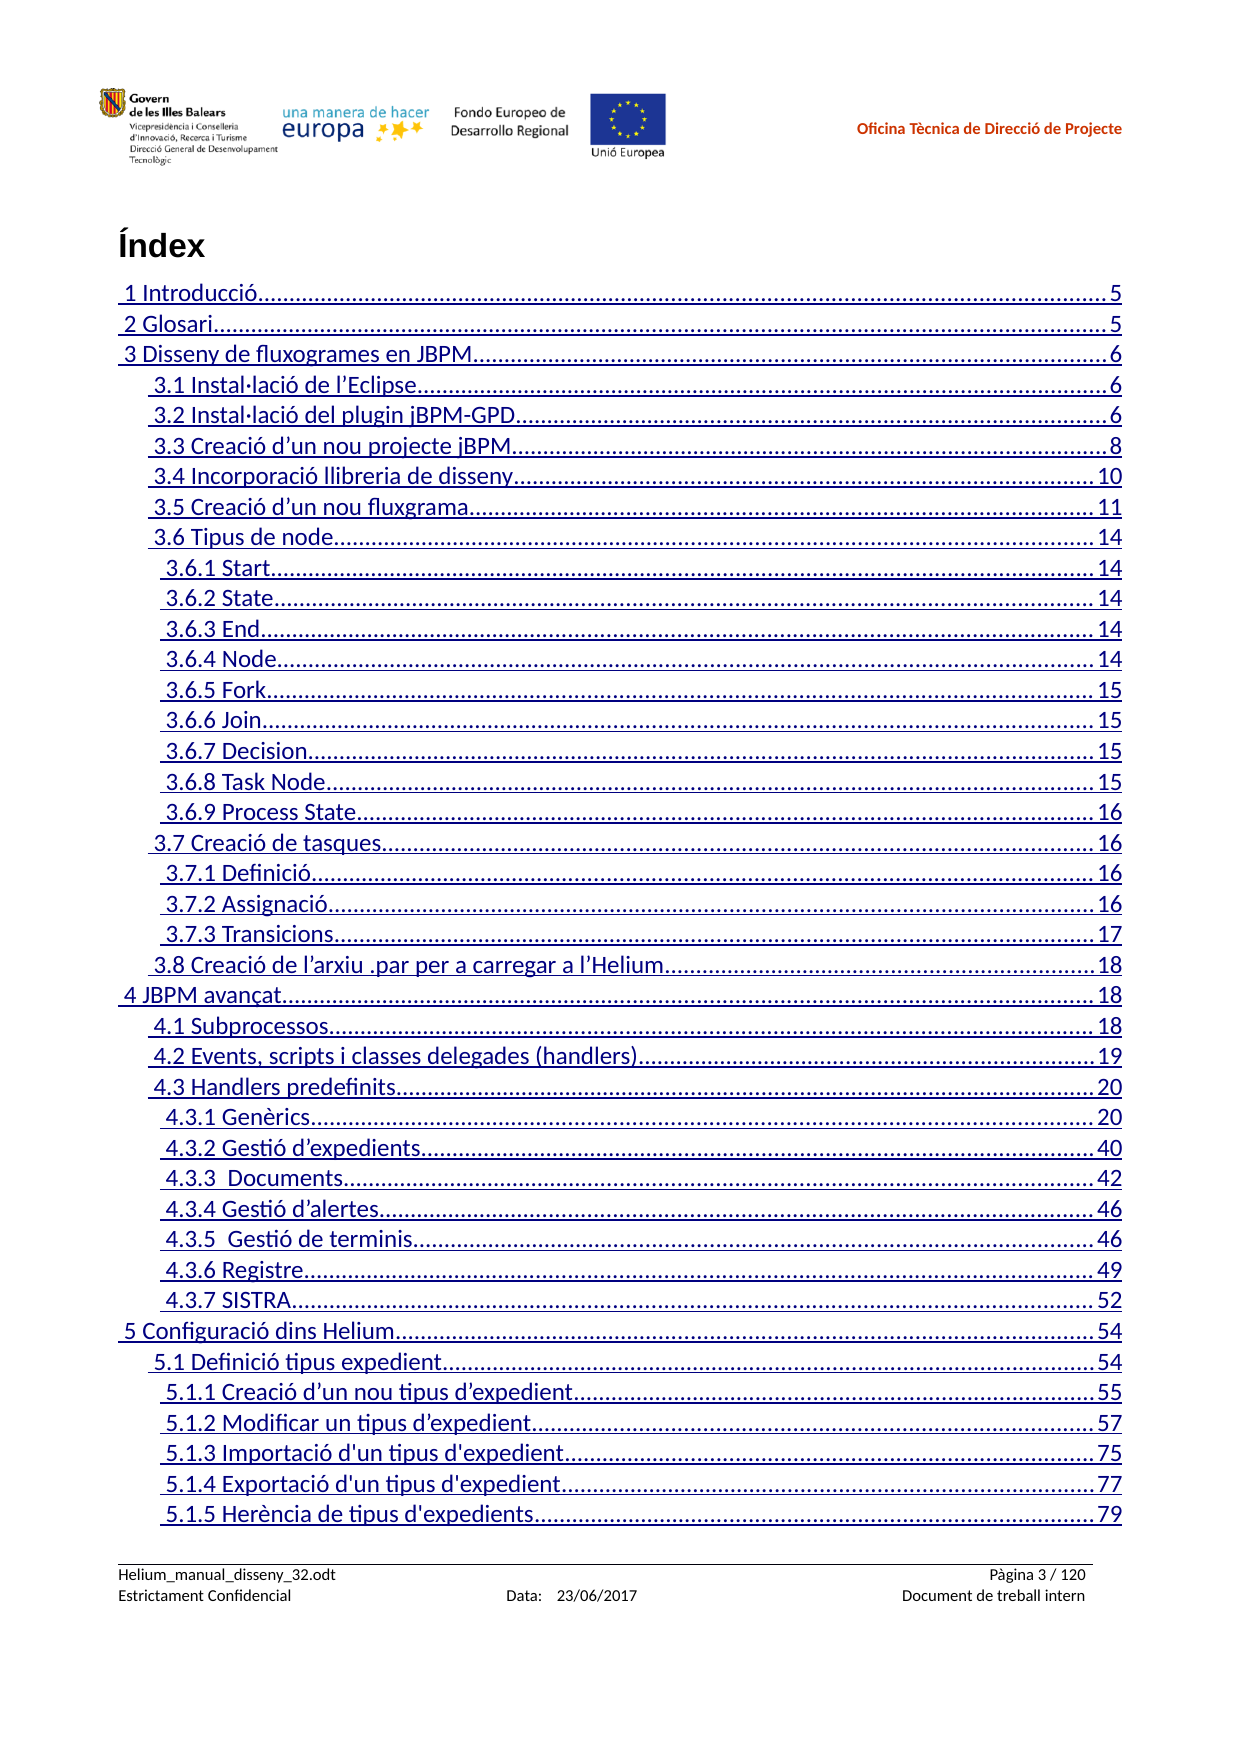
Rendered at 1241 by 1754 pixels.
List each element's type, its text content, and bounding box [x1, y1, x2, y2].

text 4.2 Events, scripts i classes delegades (handlers) 19 [148, 1040, 1122, 1066]
text 3.2 Instal·lació del plugin jBPM-GPD 6 [148, 399, 1122, 425]
text 5.1 Definició tipus expedient 54 [148, 1346, 1122, 1372]
text 5.1.4 Exportació d'un tipus d'expedient 77 [160, 1468, 1122, 1494]
text 3.7.1 Definició 16 [160, 857, 1122, 883]
text 3 Disseny de fluxogrames en JBPM 6 [118, 338, 1122, 364]
text 4.3 Handlers predefinits 20 [148, 1071, 1122, 1097]
text 3.6.5 Fork 15 [160, 674, 1122, 700]
text 5.1.1 Creació d’un nou tipus d’expedient 55 [160, 1376, 1122, 1402]
text 3.7.3 Transicions 17 [160, 918, 1122, 944]
text 3.6.1 Start 14 [160, 552, 1122, 578]
text 4.3.6 Registre 49 [160, 1254, 1122, 1280]
text 5 Configuració dins Helium 54 [118, 1315, 1122, 1341]
text 5.1.2 Modificar un tipus d’expedient 57 [160, 1407, 1122, 1433]
text 3.6.4 Node 14 [160, 644, 1122, 670]
picture [99, 87, 668, 166]
text 4.3.7 SISTRA 52 [160, 1284, 1122, 1311]
text 4.3.4 Gestió d’alertes 46 [160, 1193, 1122, 1219]
text 5.1.3 Importació d'un tipus d'expedient 75 [160, 1437, 1122, 1463]
text 4.3.1 Genèrics 20 [160, 1101, 1122, 1128]
text 3.4 Incorporació llibreria de disseny 10 [148, 461, 1122, 486]
text 5.1.5 Herència de tipus d'expedients 79 [160, 1498, 1122, 1524]
text 3.6.8 Task Node 15 [160, 766, 1122, 792]
text 1 Introducció 5 [118, 277, 1122, 303]
text 3.1 Instal·lació de l’Eclipse 6 [148, 369, 1122, 395]
text 3.6.9 Process State 16 [160, 796, 1122, 822]
text 4.3.2 Gestió d’expedients 40 [160, 1132, 1122, 1158]
text 4.3.5 Gestió de terminis 46 [160, 1223, 1122, 1250]
text 3.6.7 Decision 15 [160, 735, 1122, 761]
text 4.1 Subprocessos 18 [148, 1010, 1122, 1036]
text 4 JBPM avançat 18 [118, 979, 1122, 1005]
text 3.6.2 State 14 [160, 583, 1122, 609]
text 2 Glosari 5 [118, 308, 1122, 334]
text 3.7 Creació de tasques 16 [148, 827, 1122, 853]
text 3.6.6 Join 15 [160, 705, 1122, 731]
text 3.5 Creació d’un nou fluxgrama 11 [148, 491, 1122, 517]
text 3.3 Creació d’un nou projecte jBPM 8 [148, 430, 1122, 456]
text 3.8 Creació de l’arxiu .par per a carregar a l’Helium 18 [148, 949, 1122, 975]
subtitle Índex [118, 226, 1122, 265]
text 3.7.2 Assignació 16 [160, 888, 1122, 914]
text 3.6.3 End 14 [160, 613, 1122, 639]
text 4.3.3 Documents 42 [160, 1162, 1122, 1189]
text 3.6 Tipus de node 14 [148, 522, 1122, 548]
